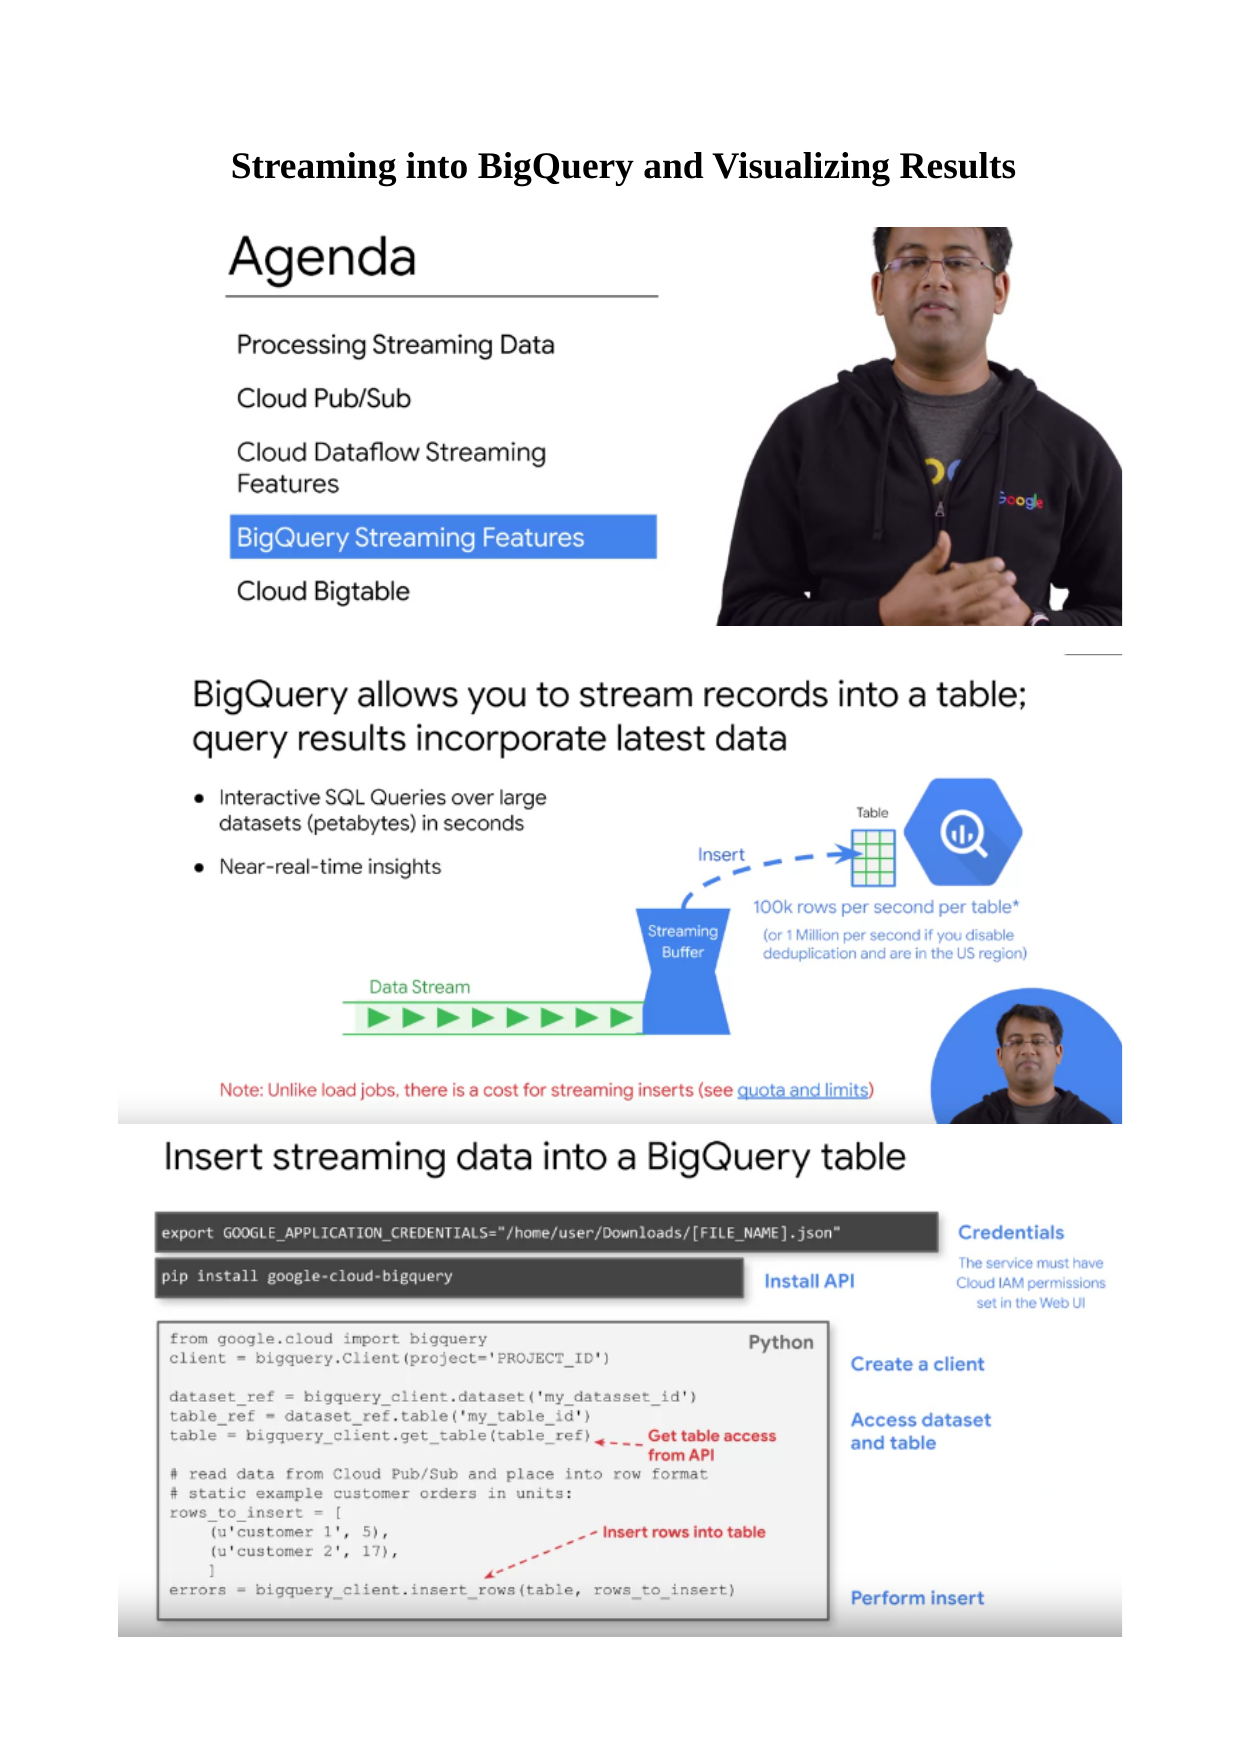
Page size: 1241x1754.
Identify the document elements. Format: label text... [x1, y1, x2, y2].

subtitle Streaming into BigQuery and Visualizing Results [118, 143, 1122, 186]
picture [118, 227, 1123, 626]
picture [118, 654, 1123, 1637]
